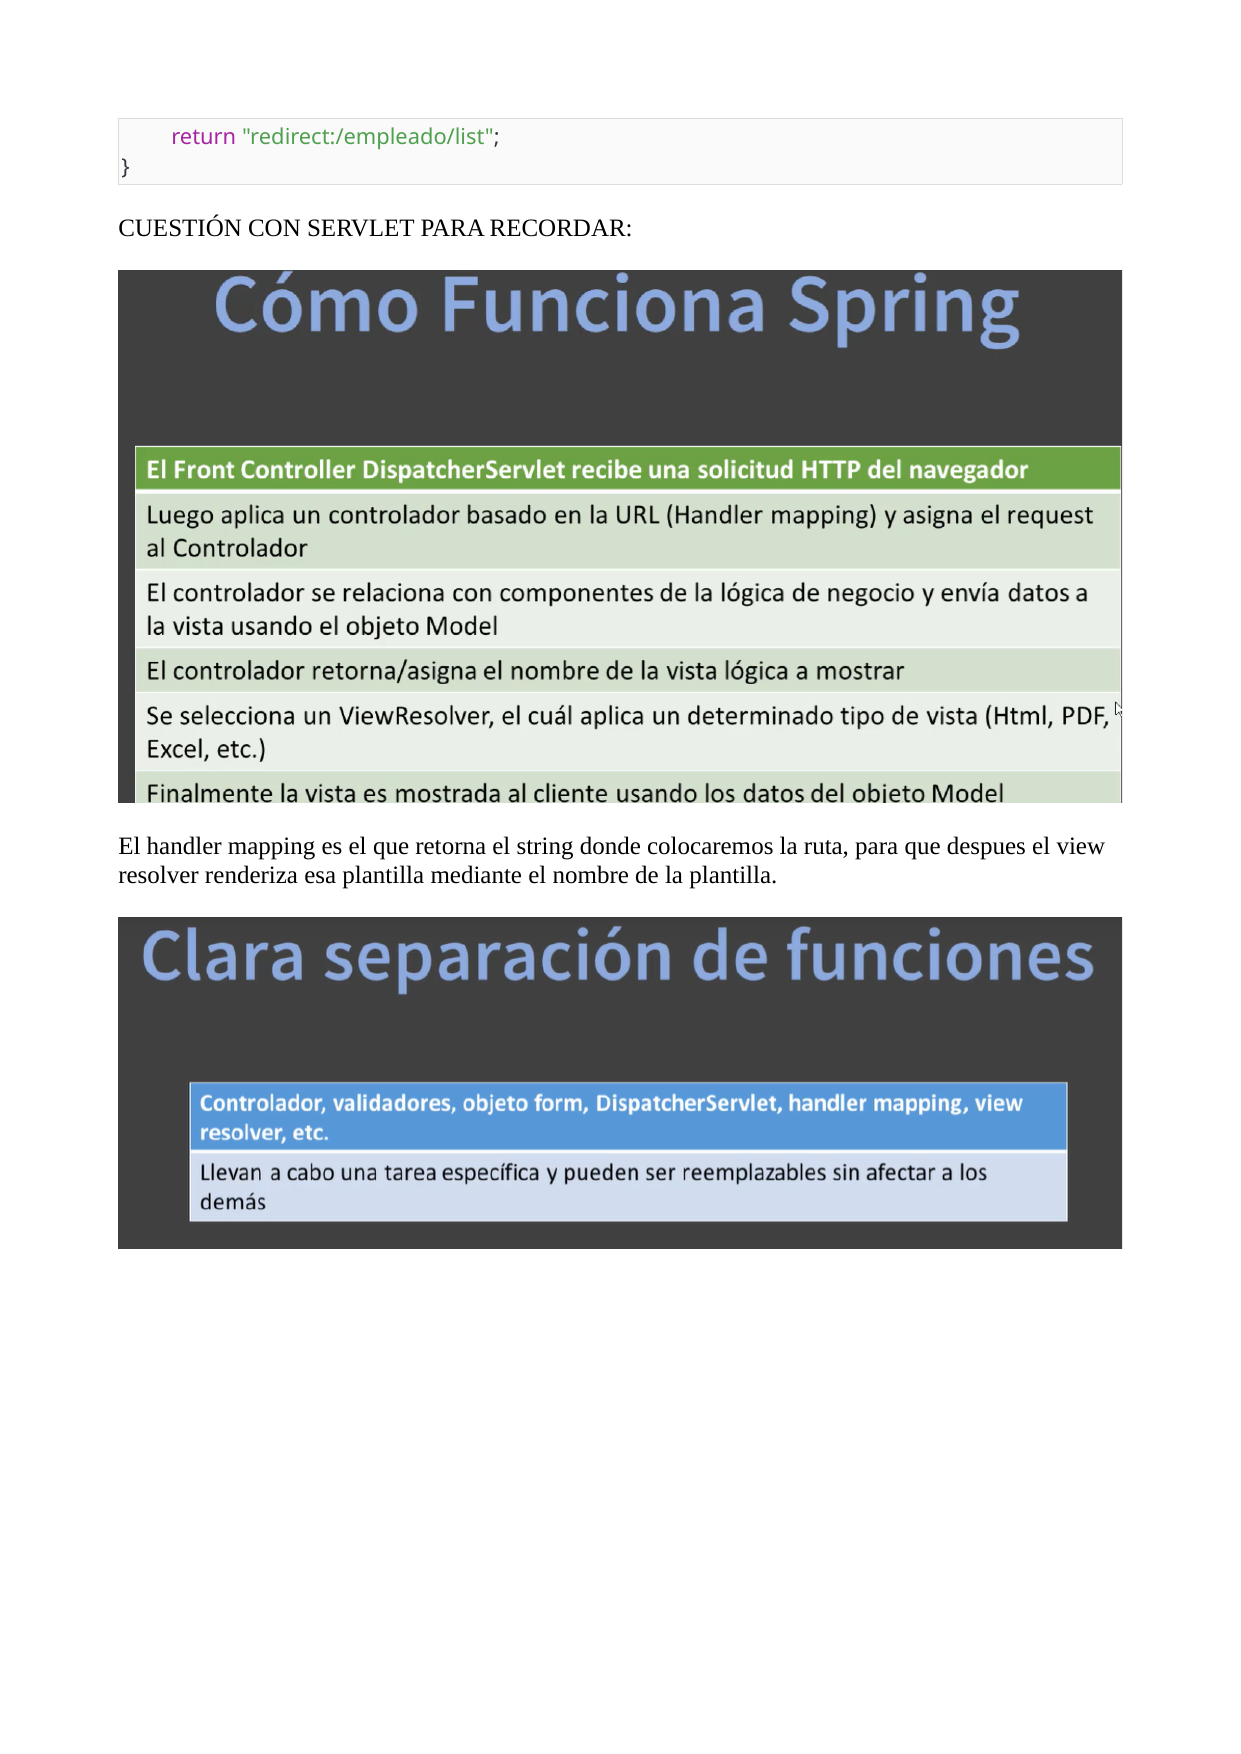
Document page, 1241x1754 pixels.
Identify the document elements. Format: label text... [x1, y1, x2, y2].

text CUESTIÓN CON SERVLET PARA RECORDAR: [118, 213, 1122, 242]
text return "redirect:/empleado/list"; [119, 119, 1122, 148]
text } [119, 148, 1122, 184]
text El handler mapping es el que retorna el string donde colocaremos la ruta, para que despues el view resolver renderiza esa plantilla mediante el nombre de la plantilla. [118, 831, 1122, 888]
